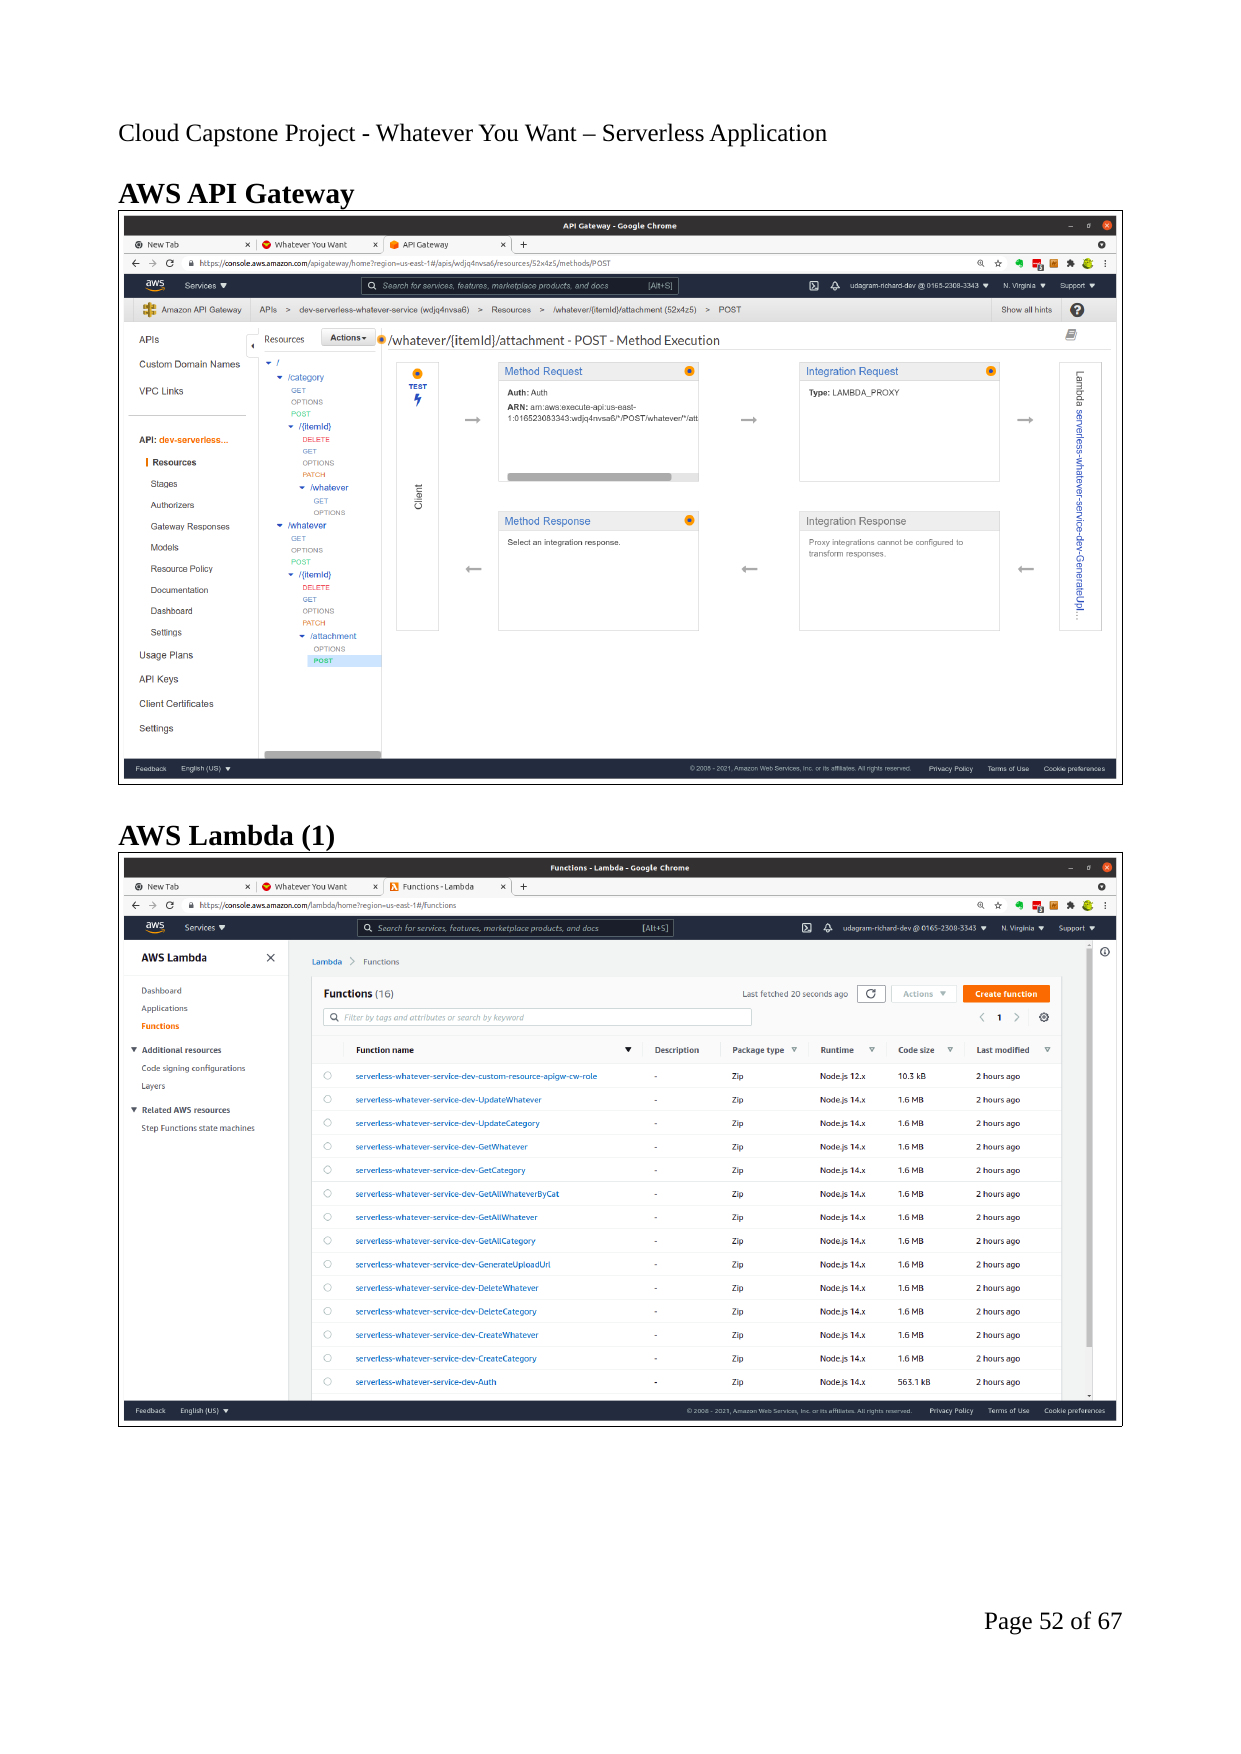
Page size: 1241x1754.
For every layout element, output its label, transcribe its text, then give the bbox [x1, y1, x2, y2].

table_header [119, 211, 1122, 784]
table_header [119, 853, 1122, 1426]
picture [123, 857, 1117, 1421]
subtitle AWS API Gateway [118, 176, 1122, 210]
picture [123, 215, 1117, 779]
subtitle AWS Lambda (1) [118, 818, 1122, 852]
